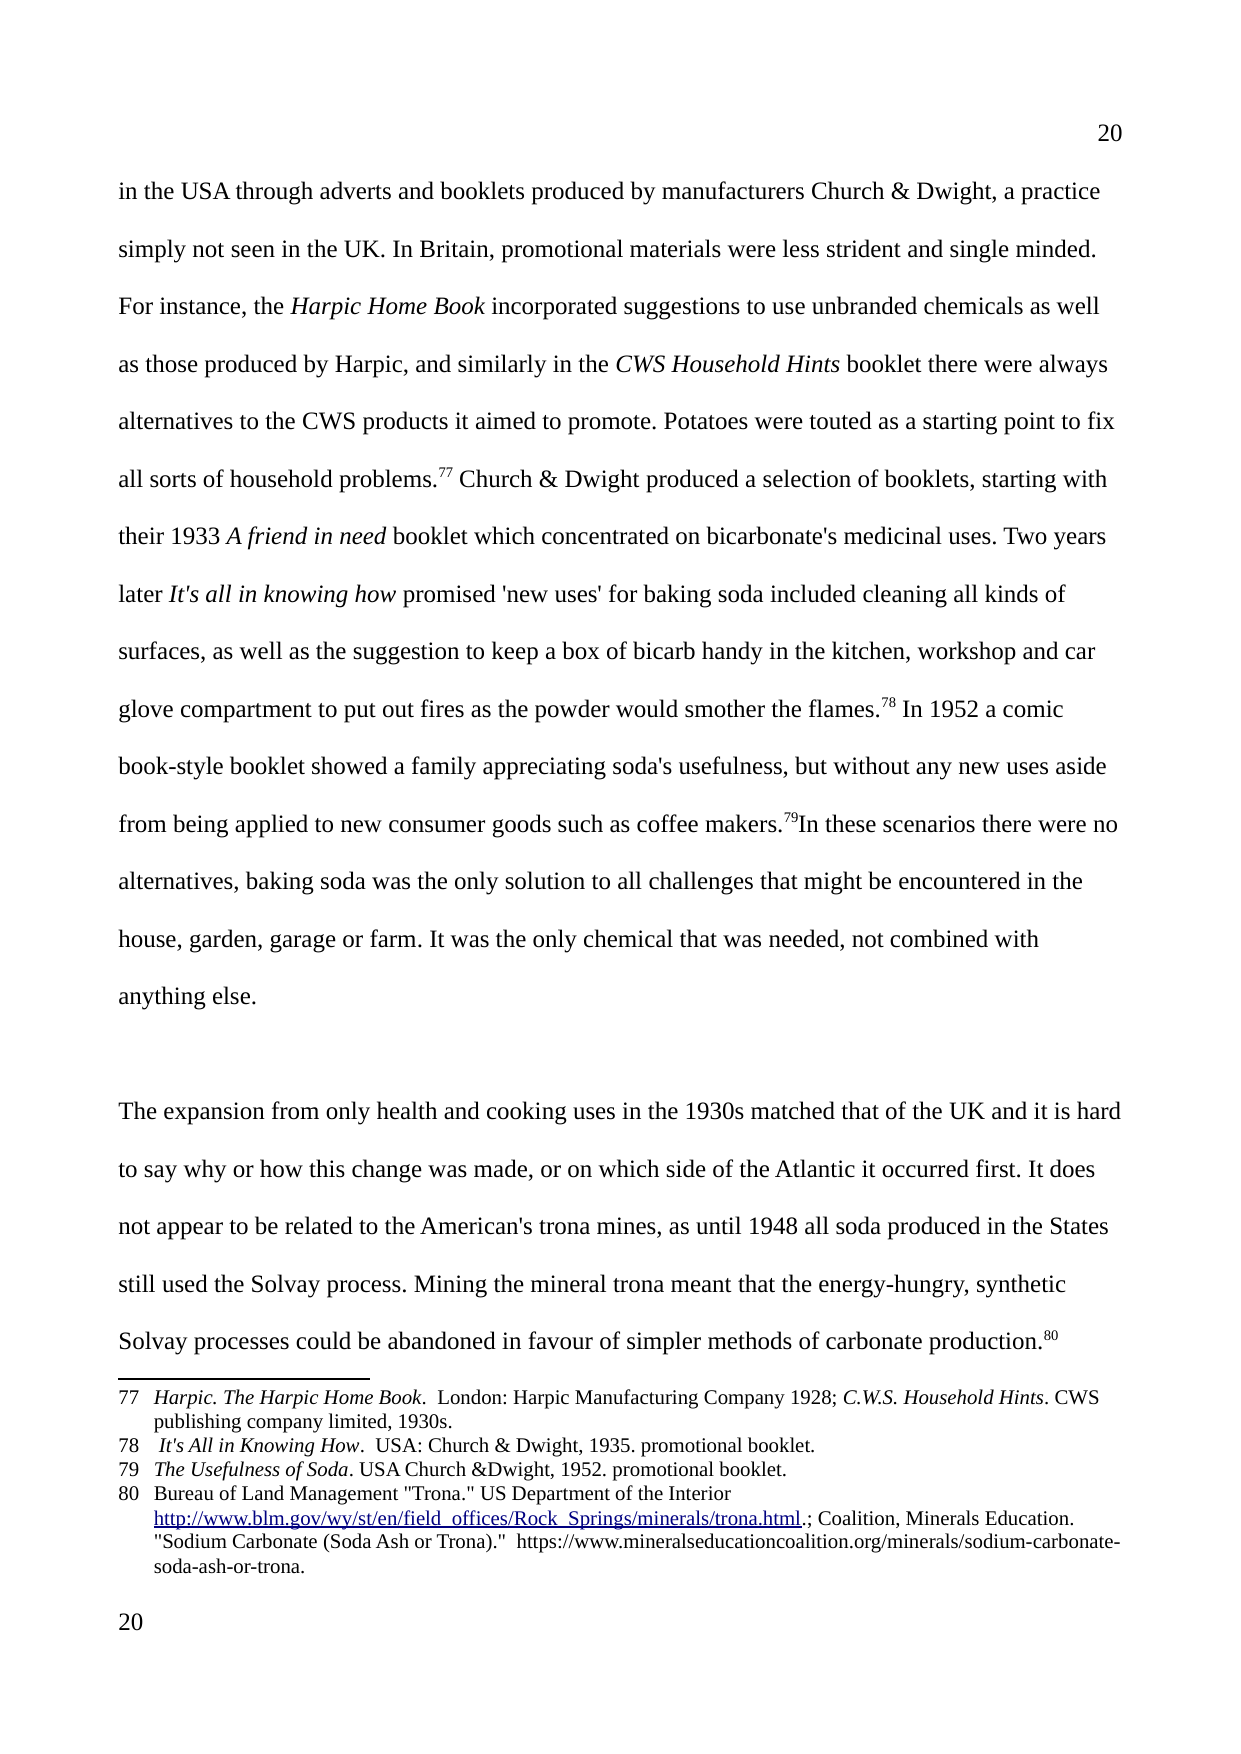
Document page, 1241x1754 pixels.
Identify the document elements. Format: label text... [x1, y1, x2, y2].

text It's All in Knowing How. USA: Church & Dwight, 1935. promotional booklet. [118, 1433, 1122, 1457]
text Bureau of Land Management "Trona." US Department of the Interior http://www.blm.gov/wy/st/en/field_offices/Rock_Springs/minerals/trona.html.; Coalition, Minerals Education. "Sodium Carbonate (Soda Ash or Trona)." https://www.mineralseducationcoalition.org/minerals/sodium-carbonate-soda-ash-or-trona. [118, 1481, 1122, 1578]
text The expansion from only health and cooking uses in the 1930s matched that of the UK and it is hard to say why or how this change was made, or on which side of the Atlantic it occurred first. It does not appear to be related to the American's trona mines, as until 1948 all soda produced in the States still used the Solvay process. Mining the mineral trona meant that the energy-hungry, synthetic Solvay processes could be abandoned in favour of simpler methods of carbonate production. However, the abundance of trona and the cost savings that it facilitated could have impacted the British producers of soda by increasing competition through cheaper soda, which is a factor to consider in the apparently sudden increases in costs of production that ICI declared themselves to be facing. What is more likely to have been highly influential on the division of labour between washing and baking soda in Britain were the socially held beliefs that as bicarbonate of soda was for medication, and it should be purchased in small quantities in order to not allow it to deteriorate, which was also vital to its leavening ability. While the presence of sodium bicarbonate in the home as a medicament meant that it was then available for other uses, the small quantities it was stored in and used as well as the name, strictly separated it from washing soda. Bicarbonate was advertised as 'indispensable for medical and culinary purposes', but its multitude of other household uses in cleaning were not mentioned. [118, 1096, 1122, 1355]
text The Usefulness of Soda. USA Church &Dwight, 1952. promotional booklet. [118, 1457, 1122, 1481]
text in the USA through adverts and booklets produced by manufacturers Church & Dwight, a practice simply not seen in the UK. In Britain, promotional materials were less strident and single minded. For instance, the Harpic Home Book incorporated suggestions to use unbranded chemicals as well as those produced by Harpic, and similarly in the CWS Household Hints booklet there were always alternatives to the CWS products it aimed to promote. Potatoes were touted as a starting point to fix all sorts of household problems. Church & Dwight produced a selection of booklets, starting with their 1933 A friend in need booklet which concentrated on bicarbonate's medicinal uses. Two years later It's all in knowing how promised 'new uses' for baking soda included cleaning all kinds of surfaces, as well as the suggestion to keep a box of bicarb handy in the kitchen, workshop and car glove compartment to put out fires as the powder would smother the flames. In 1952 a comic book-style booklet showed a family appreciating soda's usefulness, but without any new uses aside from being applied to new consumer goods such as coffee makers.In these scenarios there were no alternatives, baking soda was the only solution to all challenges that might be encountered in the house, garden, garage or farm. It was the only chemical that was needed, not combined with anything else. [118, 176, 1122, 1010]
text Harpic. The Harpic Home Book. London: Harpic Manufacturing Company 1928; C.W.S. Household Hints. CWS publishing company limited, 1930s. [118, 1385, 1122, 1433]
